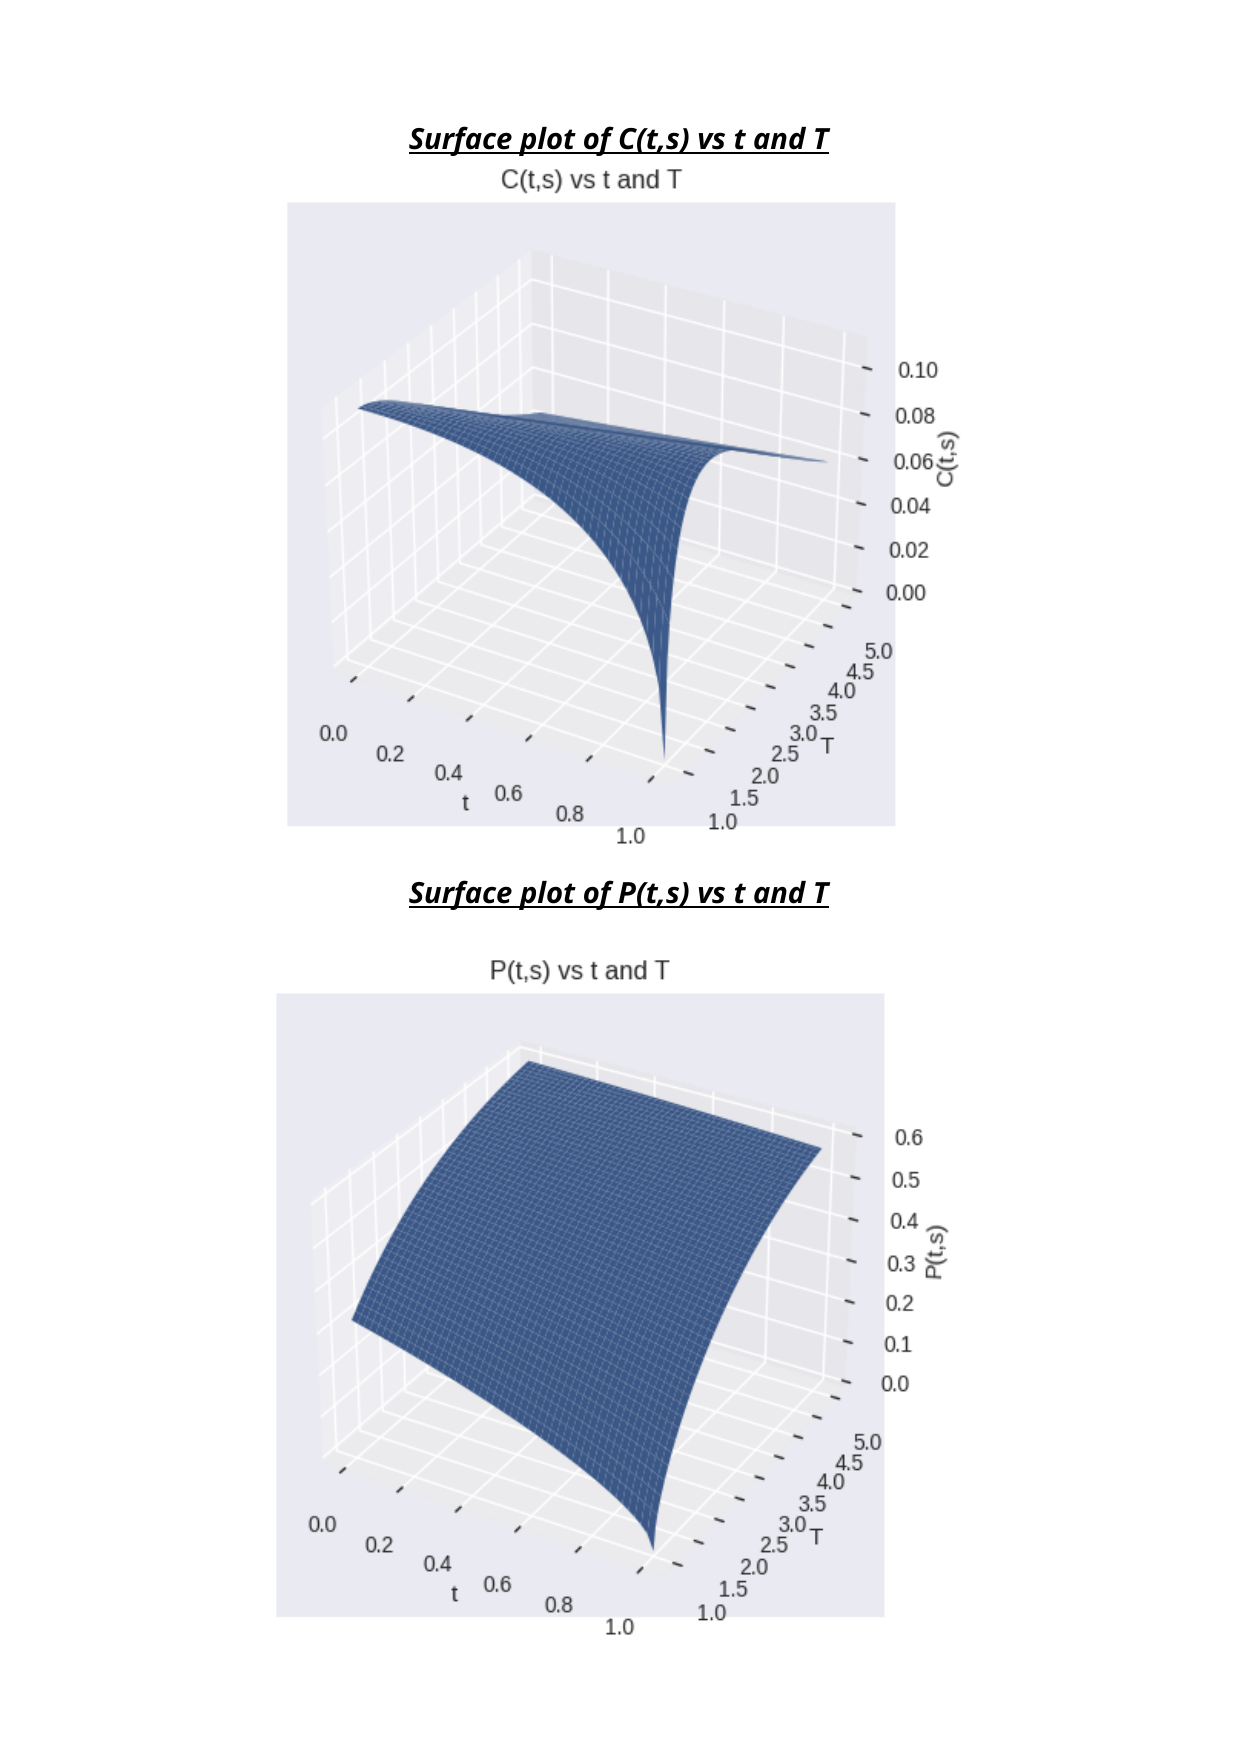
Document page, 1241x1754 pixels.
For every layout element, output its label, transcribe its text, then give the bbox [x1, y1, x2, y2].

picture [263, 157, 977, 858]
picture [252, 949, 966, 1649]
text Surface plot of C(t,s) vs t and T [118, 118, 1122, 158]
text Surface plot of P(t,s) vs t and T [118, 872, 1122, 912]
